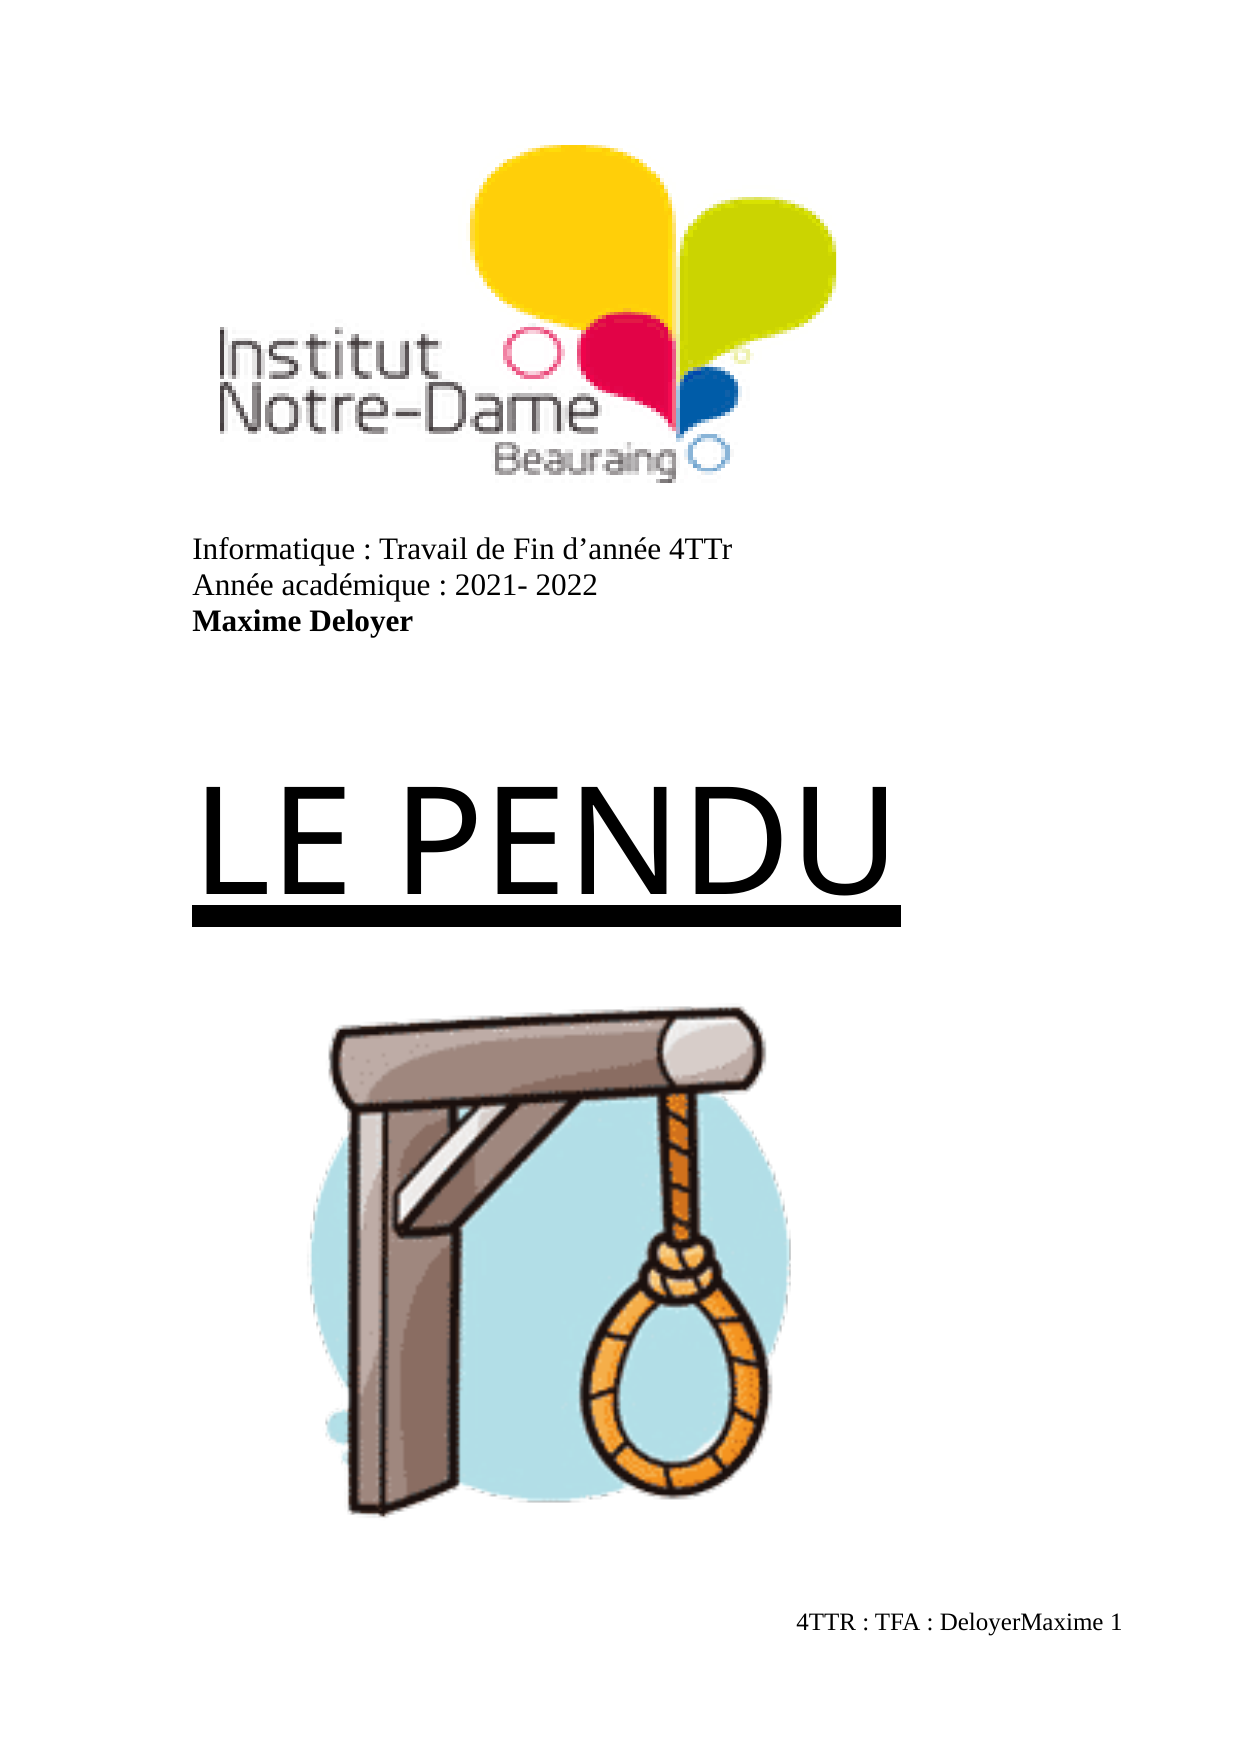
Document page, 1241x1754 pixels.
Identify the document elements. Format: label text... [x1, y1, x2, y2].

text LE PENDU [118, 734, 1122, 938]
picture [210, 965, 893, 1583]
picture [220, 145, 837, 483]
text Année académique : 2021- 2022 [118, 566, 1122, 602]
text Informatique : Travail de Fin d’année 4TTr [118, 530, 1122, 566]
text Maxime Deloyer [118, 602, 1122, 638]
